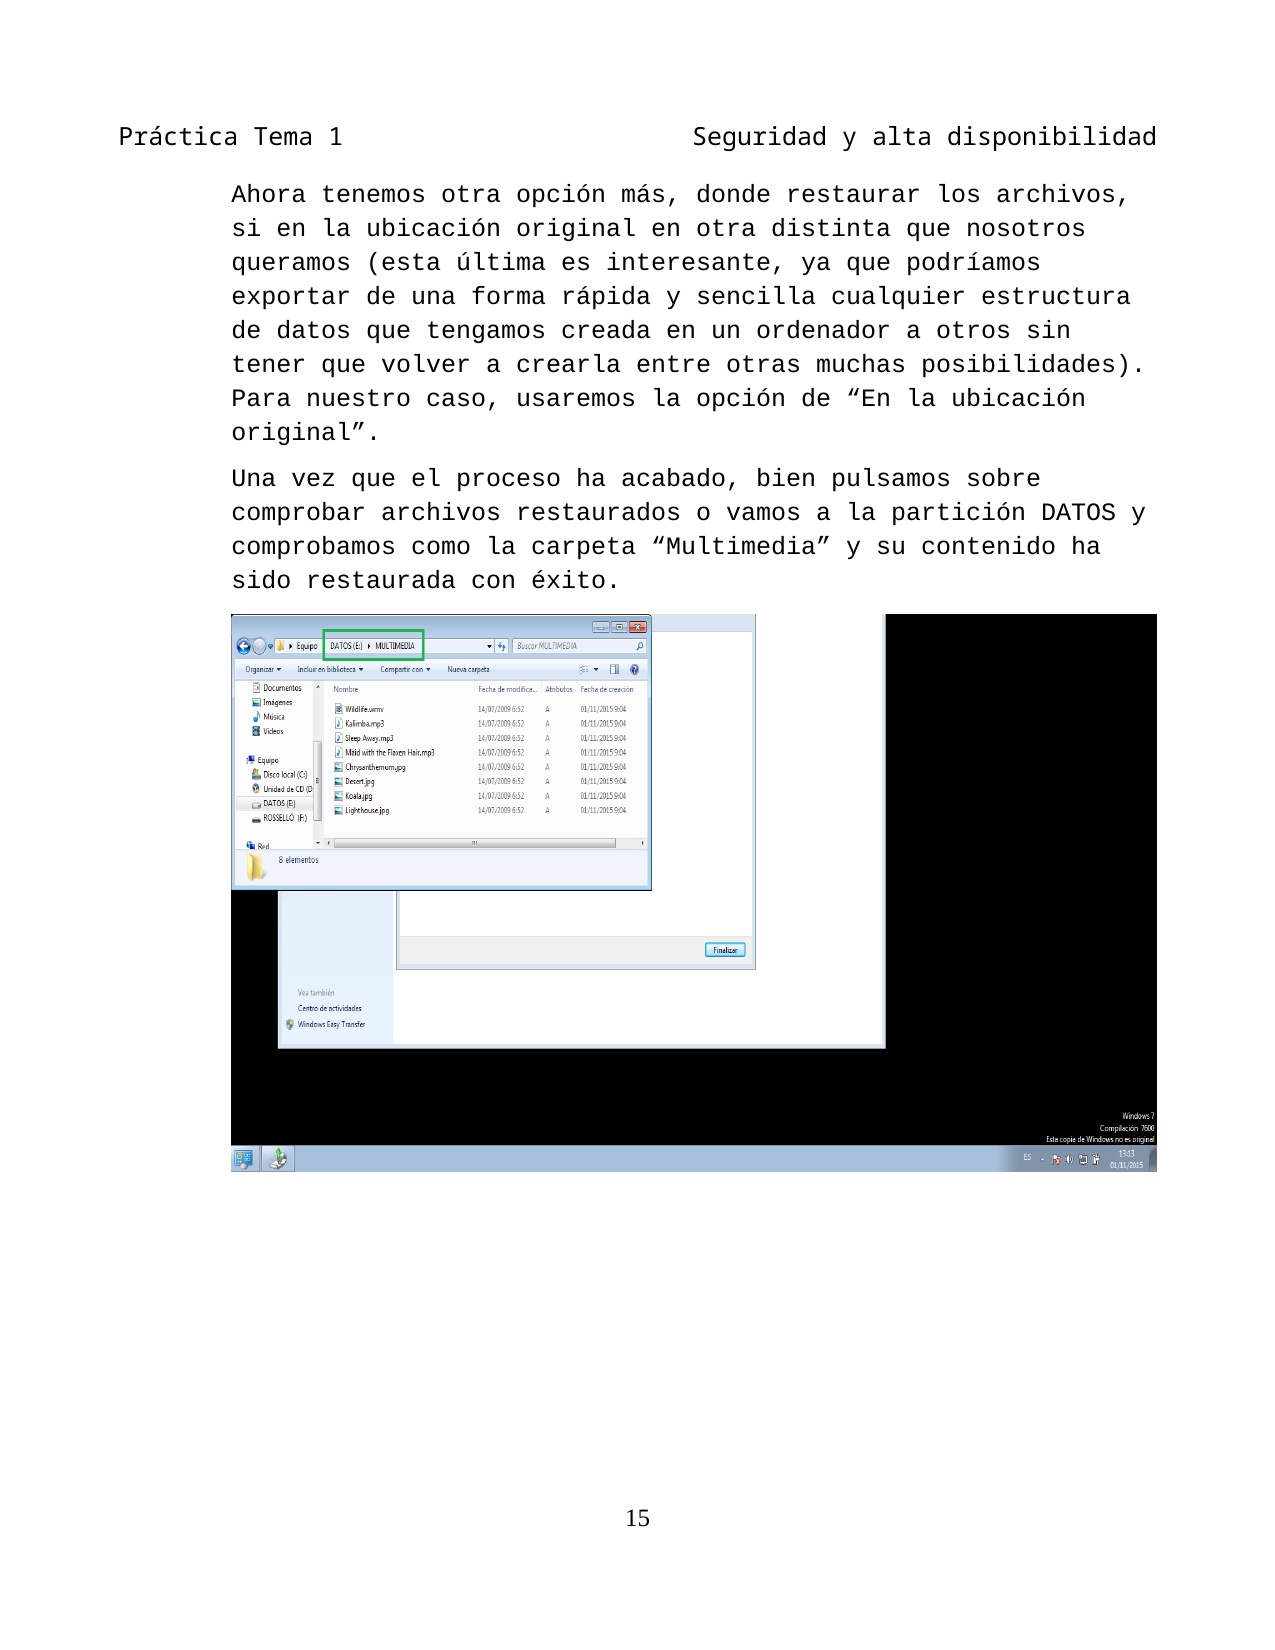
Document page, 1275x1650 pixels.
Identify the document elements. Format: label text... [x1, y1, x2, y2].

picture [231, 614, 1157, 1172]
text Ahora tenemos otra opción más, donde restaurar los archivos, si en la ubicación original en otra distinta que nosotros queramos (esta última es interesante, ya que podríamos exportar de una forma rápida y sencilla cualquier estructura de datos que tengamos creada en un ordenador a otros sin tener que volver a crearla entre otras muchas posibilidades). Para nuestro caso, usaremos la opción de “En la ubicación original”. [231, 182, 1157, 448]
text Una vez que el proceso ha acabado, bien pulsamos sobre comprobar archivos restaurados o vamos a la partición DATOS y comprobamos como la carpeta “Multimedia” y su contenido ha sido restaurada con éxito. [231, 466, 1157, 596]
